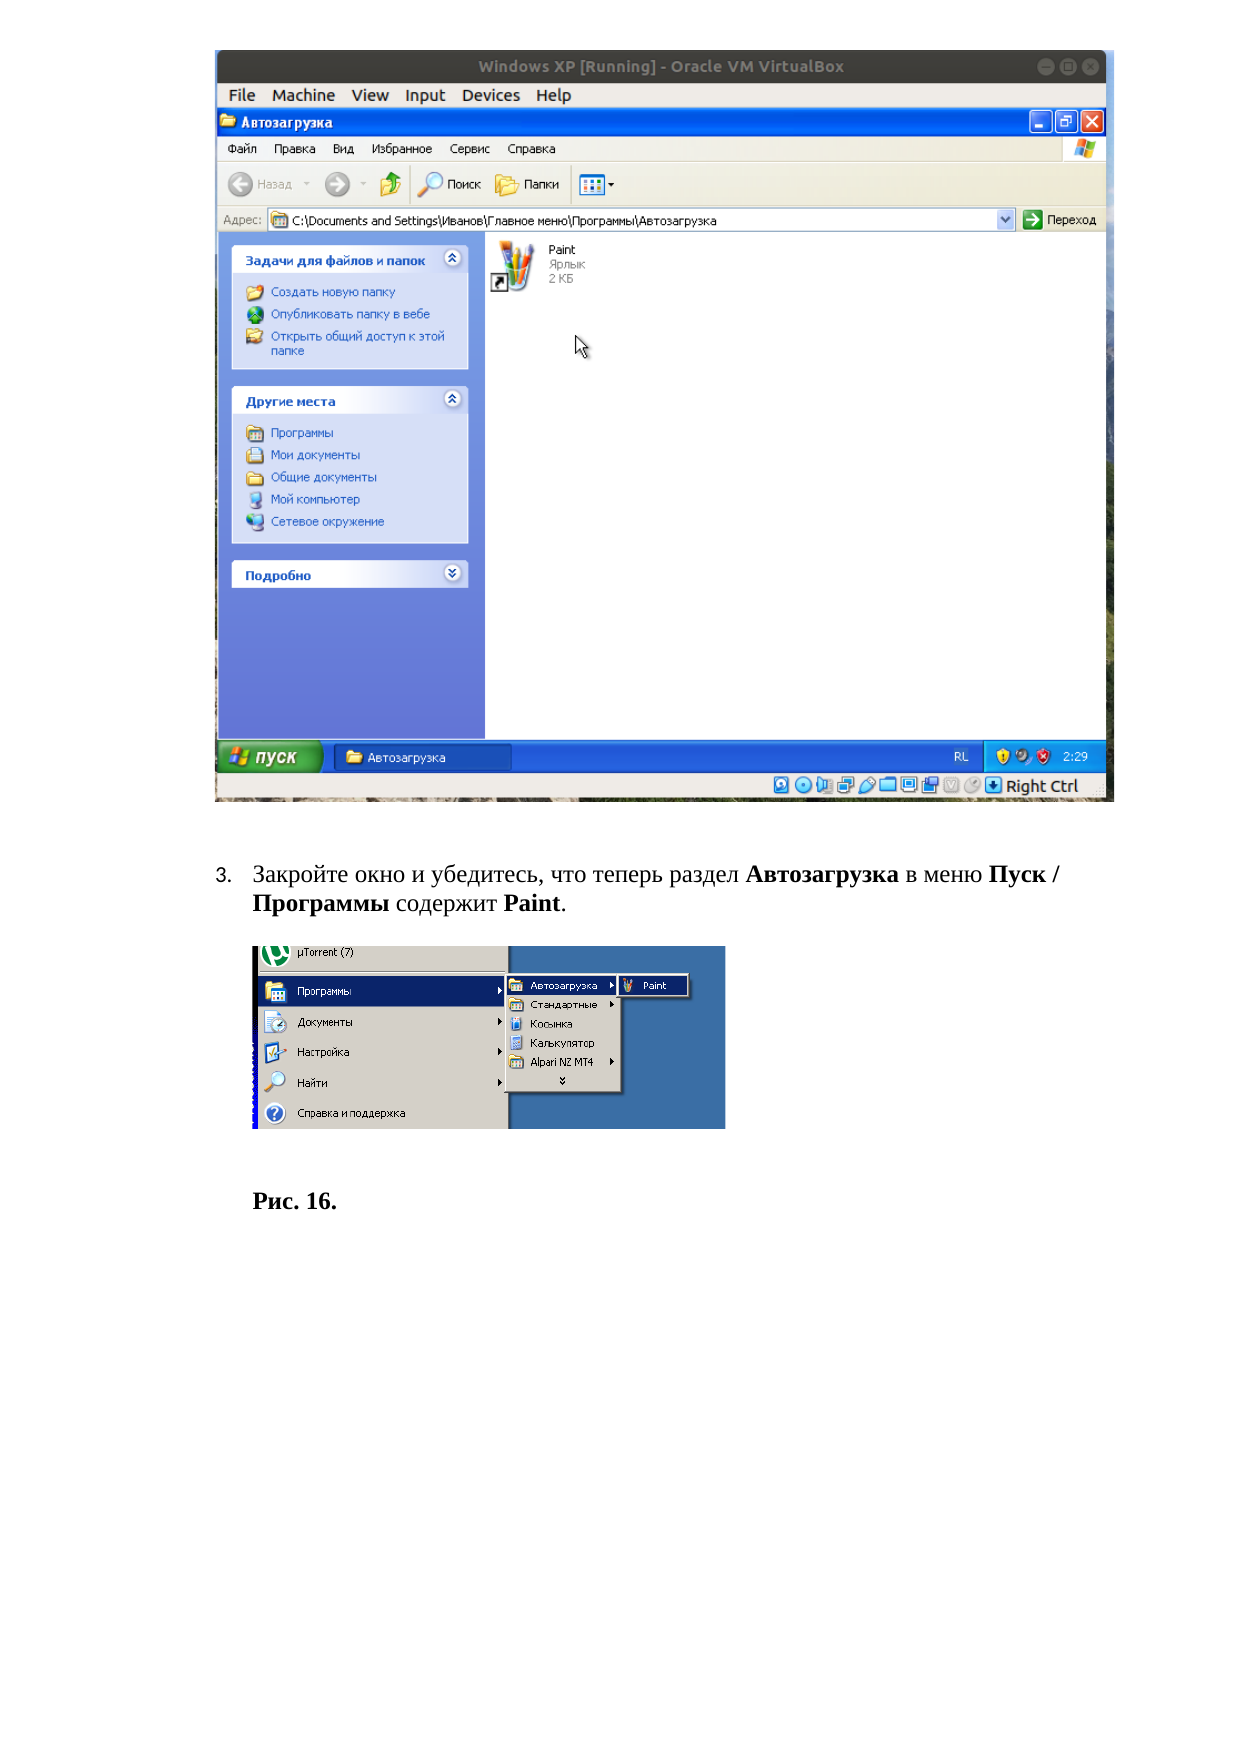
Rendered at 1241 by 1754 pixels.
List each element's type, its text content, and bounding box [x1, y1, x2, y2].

list Закройте окно и убедитесь, что теперь раздел Автозагрузка в меню Пуск / Программы содержит Paint. [215, 859, 1152, 917]
text Рис. 16. [252, 1158, 1152, 1215]
picture [252, 946, 726, 1129]
picture [214, 50, 1115, 802]
